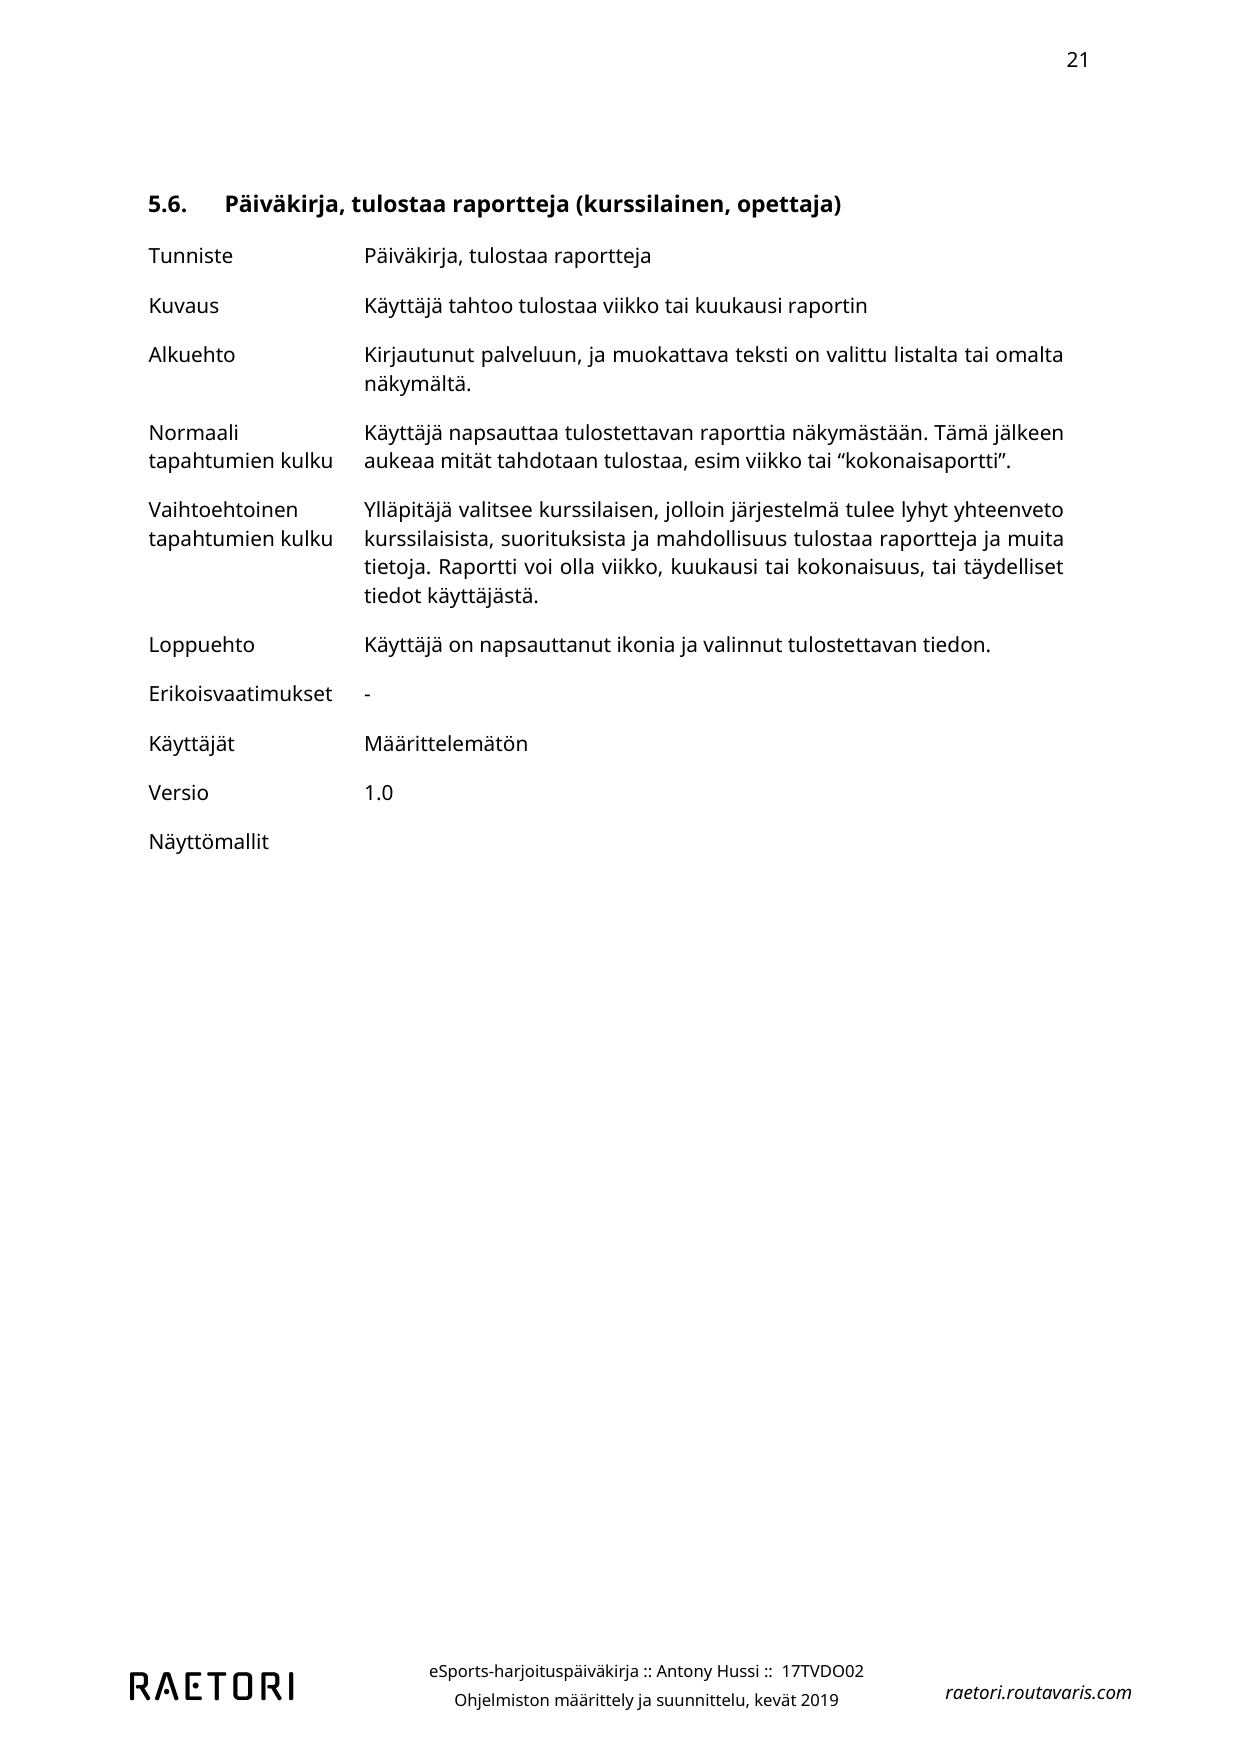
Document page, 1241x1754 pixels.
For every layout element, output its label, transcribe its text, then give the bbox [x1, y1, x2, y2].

table_cell [354, 817, 1075, 866]
table_cell Käyttäjät [138, 718, 353, 768]
picture [121, 1665, 303, 1707]
table_cell Kuvaus [138, 281, 353, 330]
table_cell Kirjautunut palveluun, ja muokattava teksti on valittu listalta tai omalta näkymältä. [354, 330, 1075, 407]
table_cell Käyttäjä tahtoo tulostaa viikko tai kuukausi raportin [354, 281, 1075, 330]
table_header Tunniste [138, 231, 353, 281]
subtitle Päiväkirja, tulostaa raportteja (kurssilainen, opettaja) [187, 187, 1090, 219]
table_cell Ylläpitäjä valitsee kurssilaisen, jolloin järjestelmä tulee lyhyt yhteenveto kurssilaisista, suorituksista ja mahdollisuus tulostaa raportteja ja muita tietoja. Raportti voi olla viikko, kuukausi tai kokonaisuus, tai täydelliset tiedot käyttäjästä. [354, 485, 1075, 620]
table_cell Käyttäjä on napsauttanut ikonia ja valinnut tulostettavan tiedon. [354, 620, 1075, 669]
table_cell Käyttäjä napsauttaa tulostettavan raporttia näkymästään. Tämä jälkeen aukeaa mität tahdotaan tulostaa, esim viikko tai “kokonaisaportti”. [354, 408, 1075, 485]
table_cell Erikoisvaatimukset [138, 669, 353, 718]
table_cell Alkuehto [138, 330, 353, 407]
table_cell Loppuehto [138, 620, 353, 669]
table_cell Näyttömallit [138, 817, 353, 866]
table_cell 1.0 [354, 768, 1075, 817]
table_cell Normaali tapahtumien kulku [138, 408, 353, 485]
table_cell Vaihtoehtoinen tapahtumien kulku [138, 485, 353, 620]
table_cell Määrittelemätön [354, 718, 1075, 768]
table_cell - [354, 669, 1075, 718]
table_header Päiväkirja, tulostaa raportteja [354, 231, 1075, 281]
table_cell Versio [138, 768, 353, 817]
